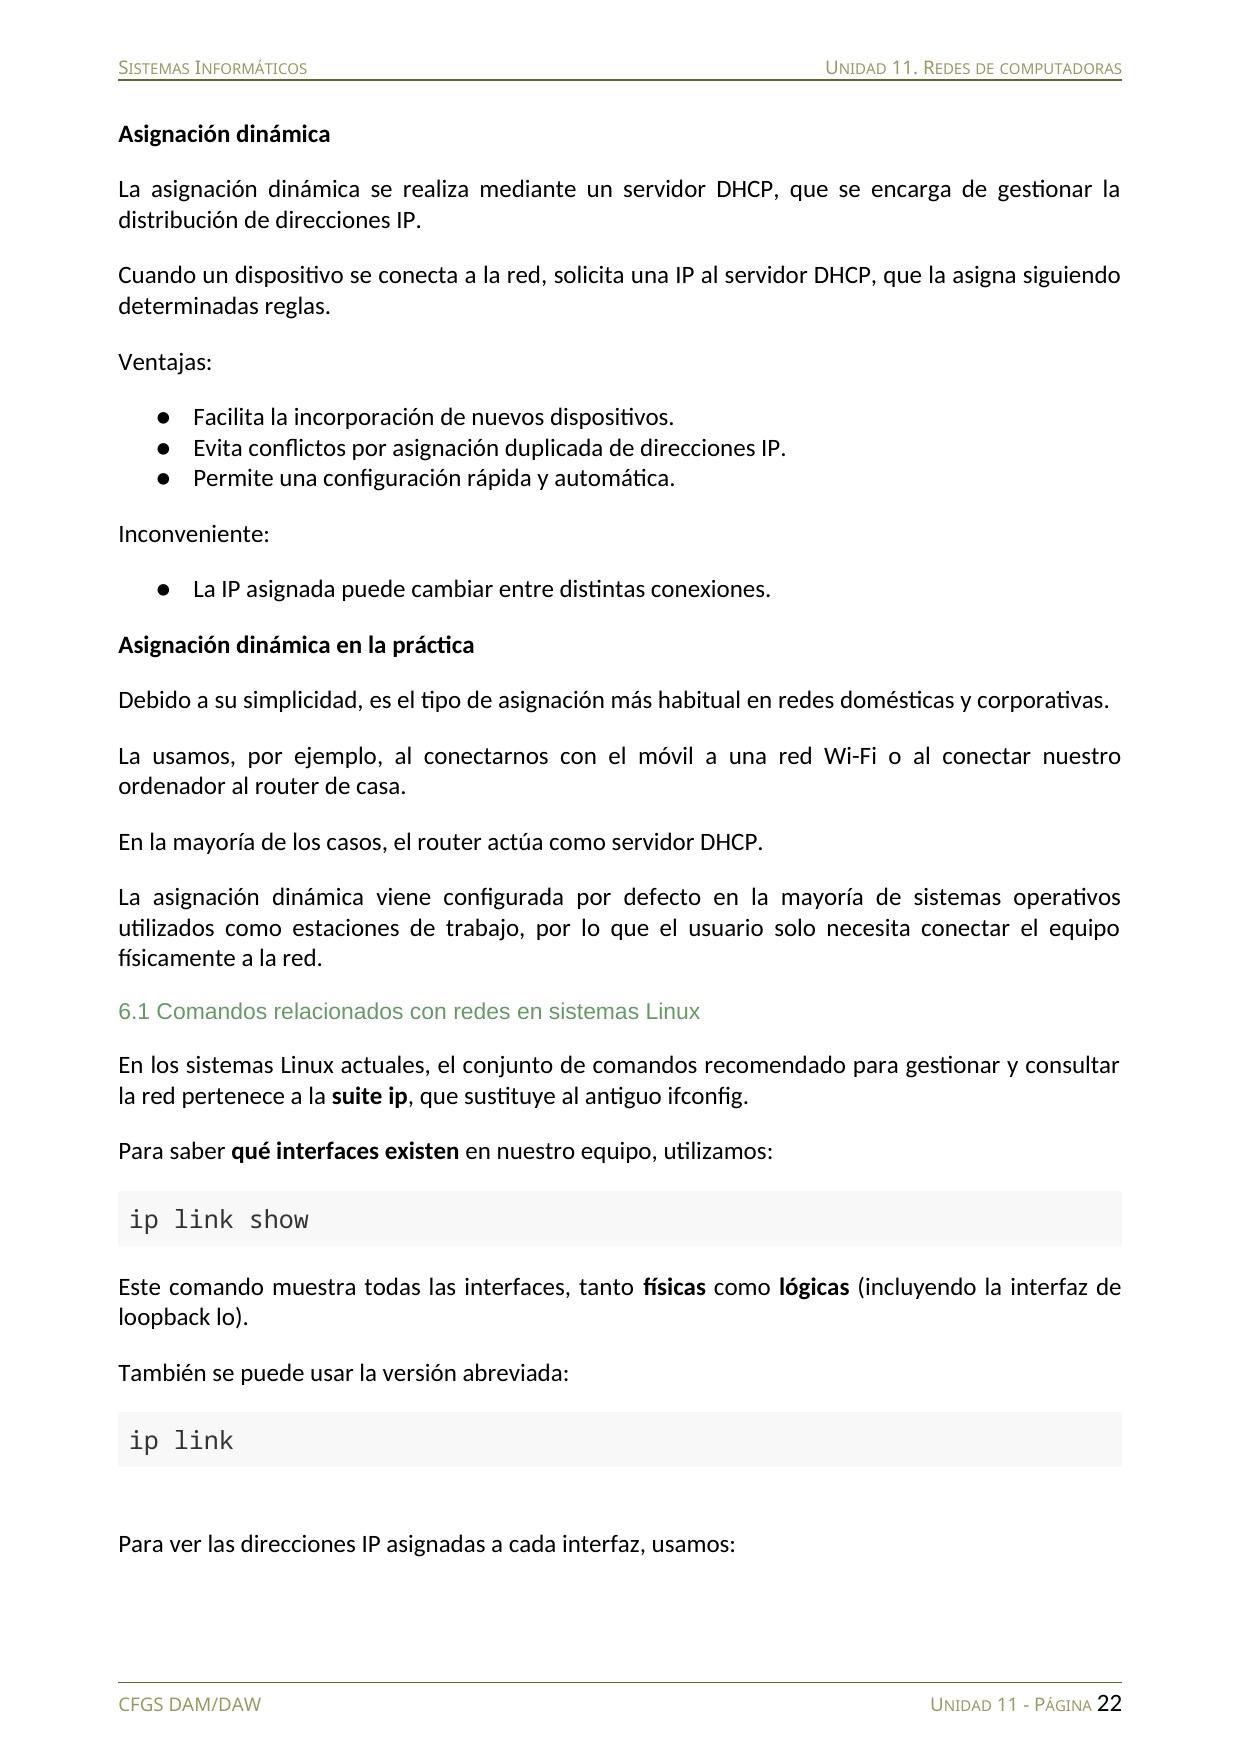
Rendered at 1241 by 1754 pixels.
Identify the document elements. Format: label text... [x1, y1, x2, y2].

subtitle 6.1 Comandos relacionados con redes en sistemas Linux [118, 998, 1122, 1024]
text Asignación dinámica en la práctica [118, 629, 1122, 659]
text La usamos, por ejemplo, al conectarnos con el móvil a una red Wi-Fi o al conectar nuestro ordenador al router de casa. [118, 740, 1122, 801]
text Para ver las direcciones IP asignadas a cada interfaz, usamos: [118, 1529, 1122, 1559]
table_header ip link show [118, 1191, 1122, 1246]
table_header ip link [118, 1412, 1122, 1467]
text Este comando muestra todas las interfaces, tanto físicas como lógicas (incluyendo la interfaz de loopback lo). [118, 1271, 1122, 1332]
text La asignación dinámica se realiza mediante un servidor DHCP, que se encarga de gestionar la distribución de direcciones IP. [118, 173, 1122, 234]
text Debido a su simplicidad, es el tipo de asignación más habitual en redes domésticas y corporativas. [118, 684, 1122, 715]
text Asignación dinámica [118, 118, 1122, 148]
text Ventajas: [118, 346, 1122, 376]
text La asignación dinámica viene configurada por defecto en la mayoría de sistemas operativos utilizados como estaciones de trabajo, por lo que el usuario solo necesita conectar el equipo físicamente a la red. [118, 881, 1122, 973]
list Evita conflictos por asignación duplicada de direcciones IP. [156, 432, 1122, 462]
text Para saber qué interfaces existen en nuestro equipo, utilizamos: [118, 1135, 1122, 1166]
text Cuando un dispositivo se conecta a la red, solicita una IP al servidor DHCP, que la asigna siguiendo determinadas reglas. [118, 259, 1122, 321]
list Permite una configuración rápida y automática. [156, 462, 1122, 493]
text En la mayoría de los casos, el router actúa como servidor DHCP. [118, 826, 1122, 856]
text Inconveniente: [118, 518, 1122, 548]
text También se puede usar la versión abreviada: [118, 1357, 1122, 1387]
list La IP asignada puede cambiar entre distintas conexiones. [156, 573, 1122, 604]
list Facilita la incorporación de nuevos dispositivos. [156, 401, 1122, 432]
text En los sistemas Linux actuales, el conjunto de comandos recomendado para gestionar y consultar la red pertenece a la suite ip, que sustituye al antiguo ifconfig. [118, 1049, 1122, 1110]
